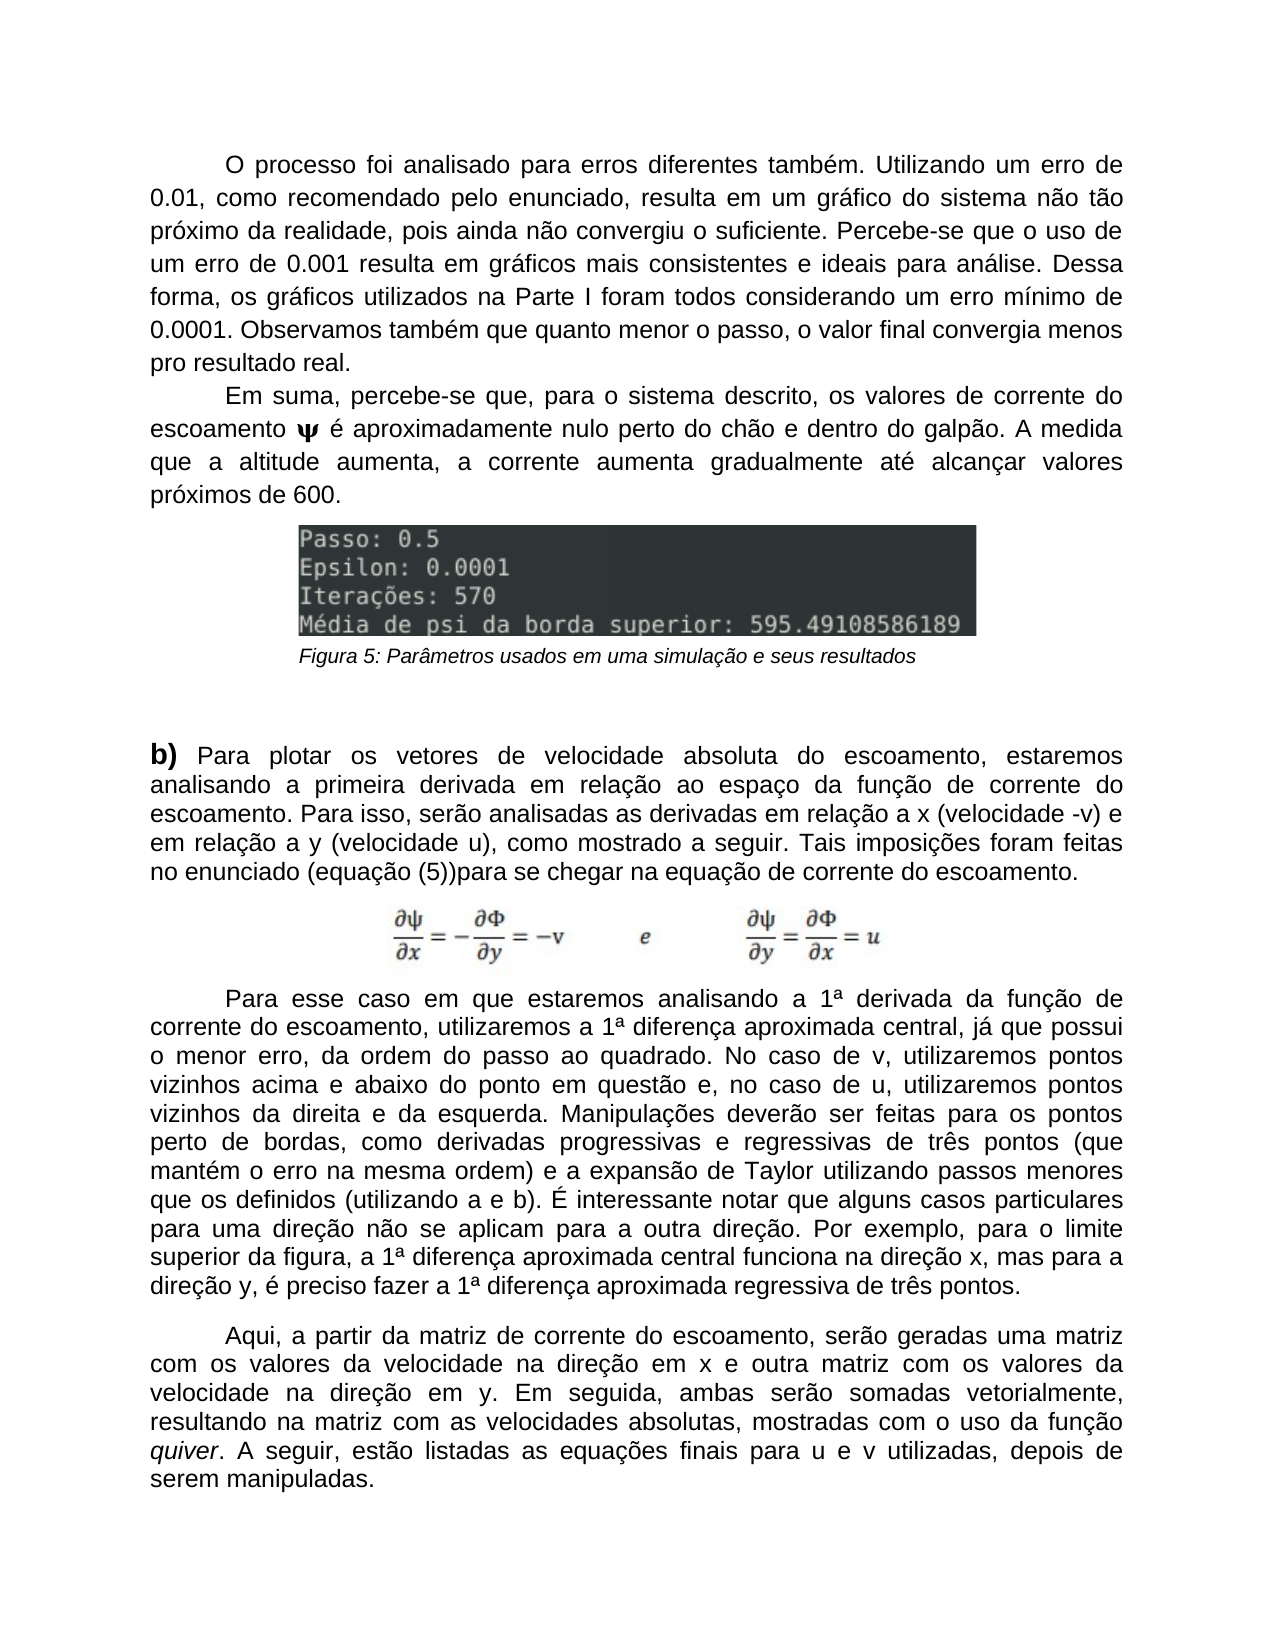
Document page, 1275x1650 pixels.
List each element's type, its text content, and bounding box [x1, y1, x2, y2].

text Em suma, percebe-se que, para o sistema descrito, os valores de corrente do escoamento 𝛙 é aproximadamente nulo perto do chão e dentro do galpão. A medida que a altitude aumenta, a corrente aumenta gradualmente até alcançar valores próximos de 600. [150, 381, 1125, 509]
text b) Para plotar os vetores de velocidade absoluta do escoamento, estaremos analisando a primeira derivada em relação ao espaço da função de corrente do escoamento. Para isso, serão analisadas as derivadas em relação a x (velocidade -v) e em relação a y (velocidade u), como mostrado a seguir. Tais imposições foram feitas no enunciado (equação (5))para se chegar na equação de corrente do escoamento. [150, 737, 1125, 886]
text O processo foi analisado para erros diferentes também. Utilizando um erro de 0.01, como recomendado pelo enunciado, resulta em um gráfico do sistema não tão próximo da realidade, pois ainda não convergiu o suficiente. Percebe-se que o uso de um erro de 0.001 resulta em gráficos mais consistentes e ideais para análise. Dessa forma, os gráficos utilizados na Parte I foram todos considerando um erro mínimo de 0.0001. Observamos também que quanto menor o passo, o valor final convergia menos pro resultado real. [150, 150, 1125, 377]
text Aqui, a partir da matriz de corrente do escoamento, serão geradas uma matriz com os valores da velocidade na direção em x e outra matriz com os valores da velocidade na direção em y. Em seguida, ambas serão somadas vetorialmente, resultando na matriz com as velocidades absolutas, mostradas com o uso da função quiver. A seguir, estão listadas as equações finais para u e v utilizadas, depois de serem manipuladas. [150, 1321, 1125, 1493]
text Figura 5: Parâmetros usados em uma simulação e seus resultados [298, 636, 977, 668]
text Para esse caso em que estaremos analisando a 1ª derivada da função de corrente do escoamento, utilizaremos a 1ª diferença aproximada central, já que possui o menor erro, da ordem do passo ao quadrado. No caso de v, utilizaremos pontos vizinhos acima e abaixo do ponto em questão e, no caso de u, utilizaremos pontos vizinhos da direita e da esquerda. Manipulações deverão ser feitas para os pontos perto de bordas, como derivadas progressivas e regressivas de três pontos (que mantém o erro na mesma ordem) e a expansão de Taylor utilizando passos menores que os definidos (utilizando a e b). É interessante notar que alguns casos particulares para uma direção não se aplicam para a outra direção. Por exemplo, para o limite superior da figura, a 1ª diferença aproximada central funciona na direção x, mas para a direção y, é preciso fazer a 1ª diferença aproximada regressiva de três pontos. [150, 984, 1125, 1300]
picture [386, 906, 889, 980]
picture [298, 525, 977, 636]
